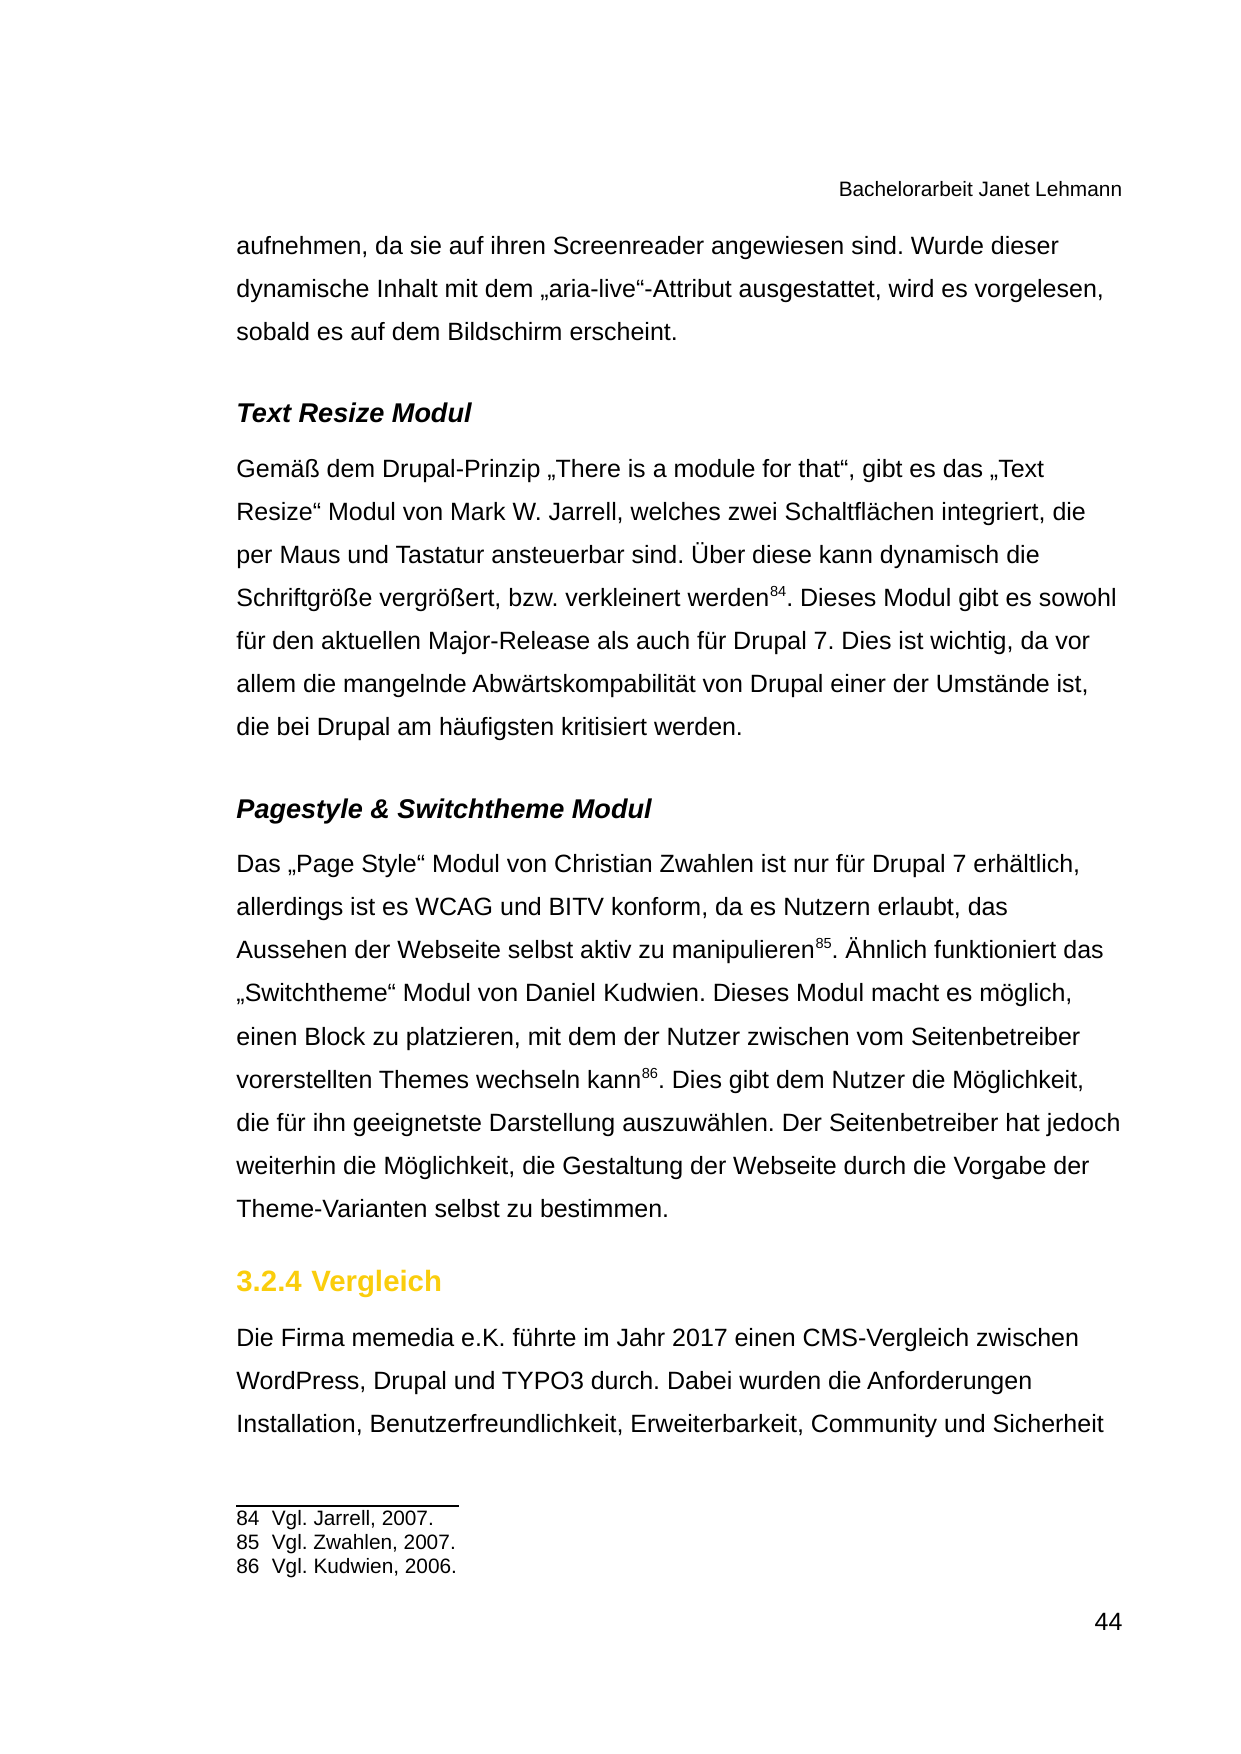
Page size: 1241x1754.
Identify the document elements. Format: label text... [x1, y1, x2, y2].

text Vgl. Zwahlen, 2007. [236, 1530, 1122, 1554]
text Vgl. Kudwien, 2006. [236, 1554, 1122, 1578]
text Vgl. Jarrell, 2007. [236, 1506, 1122, 1530]
subtitle Pagestyle & Switchtheme Modul [236, 793, 1122, 824]
text Das „Page Style“ Modul von Christian Zwahlen ist nur für Drupal 7 erhältlich, allerdings ist es WCAG und BITV konform, da es Nutzern erlaubt, das Aussehen der Webseite selbst aktiv zu manipulieren. Ähnlich funktioniert das „Switchtheme“ Modul von Daniel Kudwien. Dieses Modul macht es möglich, einen Block zu platzieren, mit dem der Nutzer zwischen vom Seitenbetreiber vorerstellten Themes wechseln kann. Dies gibt dem Nutzer die Möglichkeit, die für ihn geeignetste Darstellung auszuwählen. Der Seitenbetreiber hat jedoch weiterhin die Möglichkeit, die Gestaltung der Webseite durch die Vorgabe der Theme-Varianten selbst zu bestimmen. [236, 849, 1122, 1223]
text Die Firma memedia e.K. führte im Jahr 2017 einen CMS-Vergleich zwischen WordPress, Drupal und TYPO3 durch. Dabei wurden die Anforderungen Installation, Benutzerfreundlichkeit, Erweiterbarkeit, Community und Sicherheit untersucht. Die Barrierefreiheit findet sich in der Anforderung Benutzerfreundlichkeit wieder. In Abbildung 11 ist die finale Bewertung der Content-Management-Systeme zu sehen. Dabei stehen grüne Daumen für die Erfüllung einer Anforderung und graue für die Nichterfüllung. [236, 1323, 1122, 1438]
text aufnehmen, da sie auf ihren Screenreader angewiesen sind. Wurde dieser dynamische Inhalt mit dem „aria-live“-Attribut ausgestattet, wird es vorgelesen, sobald es auf dem Bildschirm erscheint. [236, 231, 1122, 346]
text Gemäß dem Drupal-Prinzip „There is a module for that“, gibt es das „Text Resize“ Modul von Mark W. Jarrell, welches zwei Schaltflächen integriert, die per Maus und Tastatur ansteuerbar sind. Über diese kann dynamisch die Schriftgröße vergrößert, bzw. verkleinert werden. Dieses Modul gibt es sowohl für den aktuellen Major-Release als auch für Drupal 7. Dies ist wichtig, da vor allem die mangelnde Abwärtskompabilität von Drupal einer der Umstände ist, die bei Drupal am häufigsten kritisiert werden. [236, 453, 1122, 741]
subtitle Text Resize Modul [236, 397, 1122, 429]
subtitle Vergleich [236, 1264, 1122, 1298]
